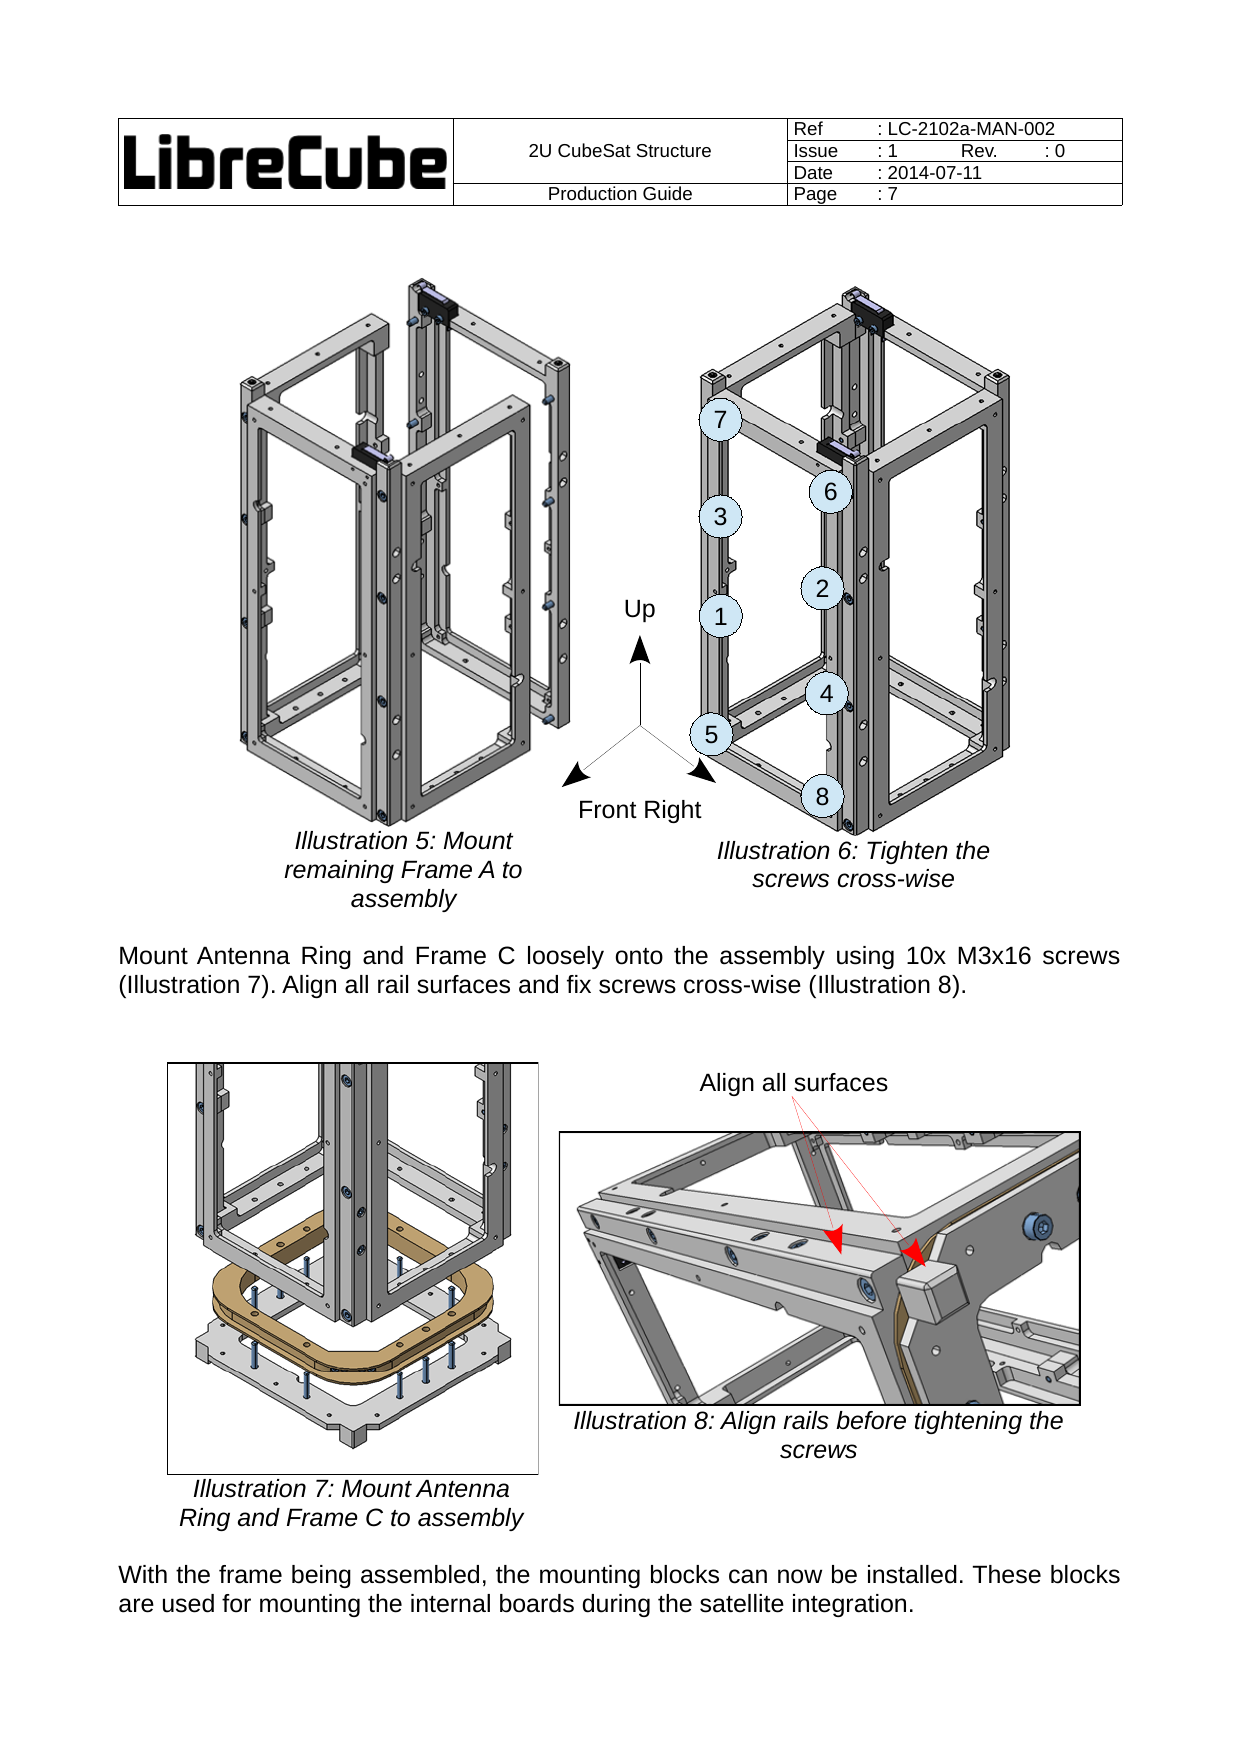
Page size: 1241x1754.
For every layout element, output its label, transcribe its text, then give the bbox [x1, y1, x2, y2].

text Illustration 5: Mount remaining Frame A to assembly [239, 827, 570, 913]
picture [699, 286, 1011, 836]
picture [239, 277, 571, 827]
text Illustration 6: Tighten the screws cross-wise [699, 836, 1010, 893]
picture [558, 1131, 1081, 1406]
text Illustration 8: Align rails before tightening the screws [559, 1406, 1081, 1463]
picture [167, 1062, 539, 1475]
text Mount Antenna Ring and Frame C loosely onto the assembly using 10x M3x16 screws (Illustration 7). Align all rail surfaces and fix screws cross-wise (Illustration 8). [118, 941, 1122, 999]
text With the frame being assembled, the mounting blocks can now be installed. These blocks are used for mounting the internal boards during the satellite integration. [118, 1560, 1122, 1618]
text Illustration 7: Mount Antenna Ring and Frame C to assembly [167, 1475, 538, 1532]
picture [124, 134, 447, 189]
